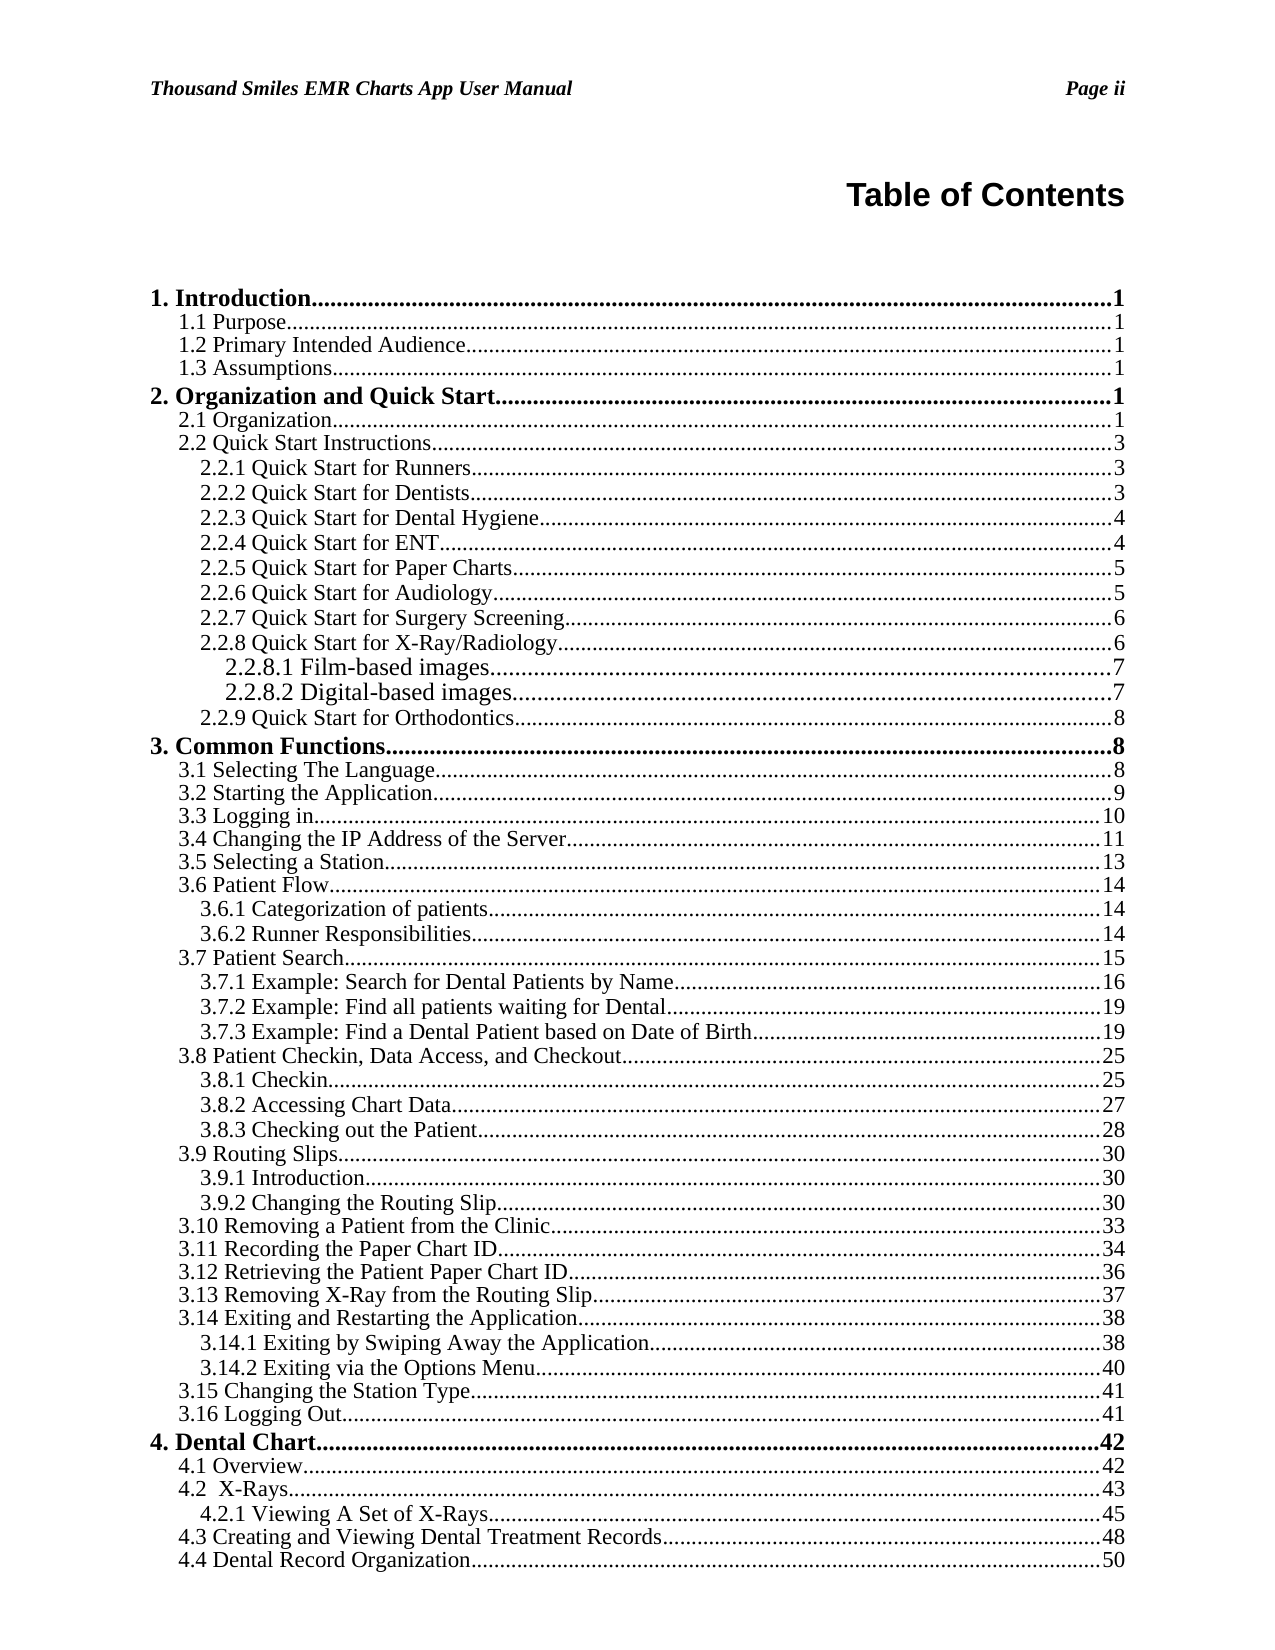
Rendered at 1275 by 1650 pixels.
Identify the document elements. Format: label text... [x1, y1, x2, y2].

text 2.2.8.2 Digital-based images 7 [225, 680, 1125, 705]
text 2. Organization and Quick Start 1 [150, 386, 1125, 409]
text 4.1 Overview 42 [178, 1455, 1125, 1478]
text 2.2.5 Quick Start for Paper Charts 5 [200, 555, 1125, 580]
text 3.6 Patient Flow 14 [178, 874, 1125, 897]
text 3.7.2 Example: Find all patients waiting for Dental 19 [200, 995, 1125, 1020]
text 3.11 Recording the Paper Chart ID 34 [178, 1238, 1125, 1261]
text 2.2.6 Quick Start for Audiology 5 [200, 580, 1125, 605]
text 3.14.2 Exiting via the Options Menu 40 [200, 1355, 1125, 1380]
text 1.1 Purpose 1 [178, 311, 1125, 334]
text 3.16 Logging Out 41 [178, 1403, 1125, 1426]
text 3.12 Retrieving the Patient Paper Chart ID 36 [178, 1261, 1125, 1284]
text 2.2.1 Quick Start for Runners 3 [200, 455, 1125, 480]
text 2.2.2 Quick Start for Dentists 3 [200, 480, 1125, 505]
text 3.8.1 Checkin 25 [200, 1068, 1125, 1093]
subtitle Table of Contents [150, 175, 1125, 213]
text 3.9.1 Introduction 30 [200, 1166, 1125, 1191]
text 3.8 Patient Checkin, Data Access, and Checkout 25 [178, 1045, 1125, 1068]
text 4.3 Creating and Viewing Dental Treatment Records 48 [178, 1526, 1125, 1549]
text 4.2 X-Rays 43 [178, 1478, 1125, 1501]
text 3.9 Routing Slips 30 [178, 1143, 1125, 1166]
text 3.3 Logging in 10 [178, 805, 1125, 828]
text 1.2 Primary Intended Audience 1 [178, 334, 1125, 357]
text 3.9.2 Changing the Routing Slip 30 [200, 1191, 1125, 1216]
text 3.14.1 Exiting by Swiping Away the Application 38 [200, 1330, 1125, 1355]
text 3.8.3 Checking out the Patient 28 [200, 1118, 1125, 1143]
text 4. Dental Chart 42 [150, 1432, 1125, 1455]
text 3.10 Removing a Patient from the Clinic 33 [178, 1216, 1125, 1238]
text 2.2.3 Quick Start for Dental Hygiene 4 [200, 505, 1125, 530]
text 3.6.1 Categorization of patients 14 [200, 897, 1125, 922]
text 2.2.7 Quick Start for Surgery Screening 6 [200, 605, 1125, 630]
text 3.14 Exiting and Restarting the Application 38 [178, 1307, 1125, 1330]
text 2.1 Organization 1 [178, 409, 1125, 432]
text 3.6.2 Runner Responsibilities 14 [200, 922, 1125, 947]
text 1. Introduction 1 [150, 288, 1125, 311]
text 3.5 Selecting a Station 13 [178, 851, 1125, 874]
text 3.8.2 Accessing Chart Data 27 [200, 1093, 1125, 1118]
text 3.1 Selecting The Language 8 [178, 759, 1125, 782]
text 2.2 Quick Start Instructions 3 [178, 432, 1125, 455]
text 3.7.3 Example: Find a Dental Patient based on Date of Birth 19 [200, 1020, 1125, 1045]
text 3. Common Functions 8 [150, 736, 1125, 759]
text 3.2 Starting the Application 9 [178, 782, 1125, 805]
text 4.2.1 Viewing A Set of X-Rays 45 [200, 1501, 1125, 1526]
text 1.3 Assumptions 1 [178, 357, 1125, 380]
text 4.4 Dental Record Organization 50 [178, 1549, 1125, 1572]
text 2.2.9 Quick Start for Orthodontics 8 [200, 705, 1125, 730]
text 2.2.8 Quick Start for X-Ray/Radiology 6 [200, 630, 1125, 655]
text 3.7.1 Example: Search for Dental Patients by Name 16 [200, 970, 1125, 995]
text 3.4 Changing the IP Address of the Server 11 [178, 828, 1125, 851]
text 3.7 Patient Search 15 [178, 947, 1125, 970]
text 2.2.4 Quick Start for ENT 4 [200, 530, 1125, 555]
text 2.2.8.1 Film-based images 7 [225, 655, 1125, 680]
text 3.13 Removing X-Ray from the Routing Slip 37 [178, 1284, 1125, 1307]
text 3.15 Changing the Station Type 41 [178, 1380, 1125, 1403]
